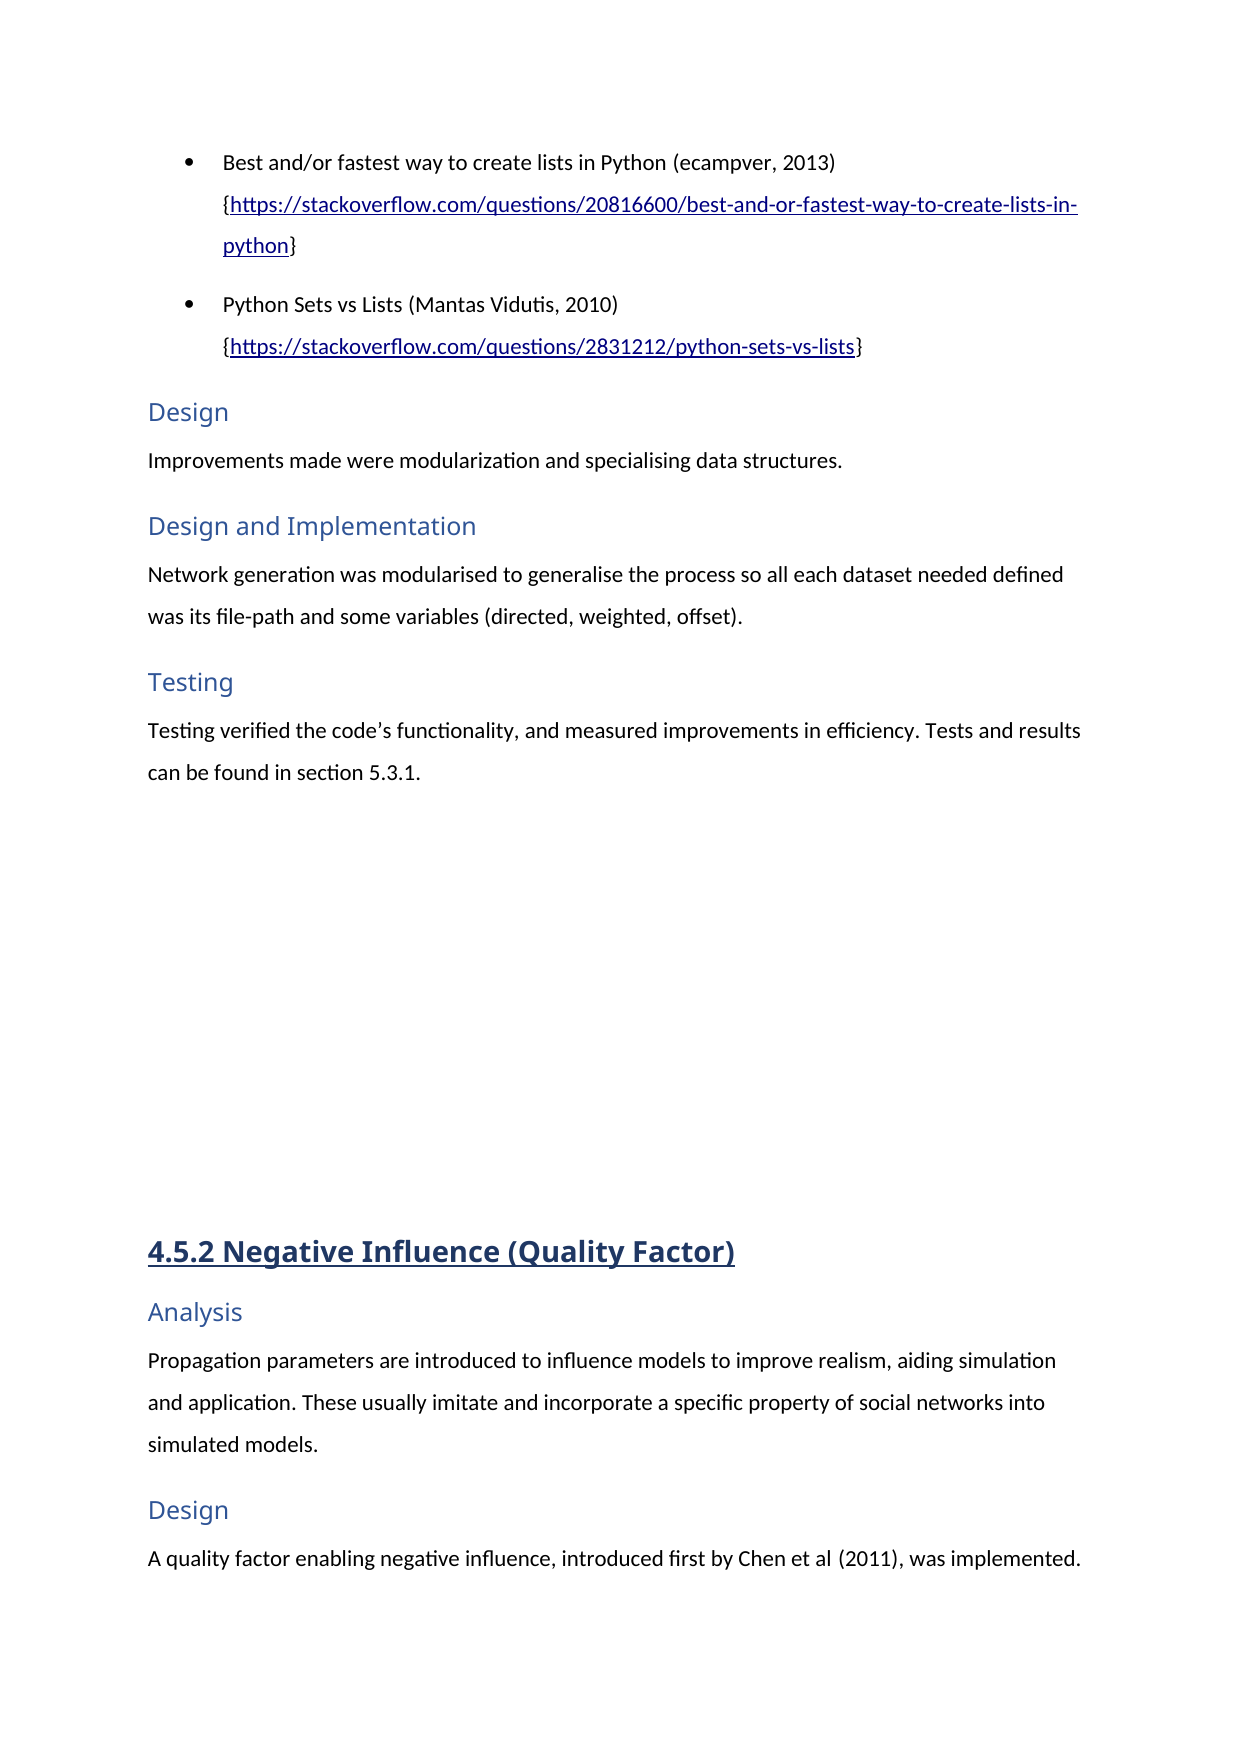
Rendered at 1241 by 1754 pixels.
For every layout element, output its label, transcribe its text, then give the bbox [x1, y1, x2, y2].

text Propagation parameters are introduced to influence models to improve realism, aiding simulation and application. These usually imitate and incorporate a specific property of social networks into simulated models. [148, 1346, 1092, 1458]
subtitle Design and Implementation [148, 509, 1092, 543]
text A quality factor enabling negative influence, introduced first by Chen et al (2011), was implemented. [148, 1544, 1092, 1572]
subtitle 4.5.2 Negative Influence (Quality Factor) [148, 1231, 1092, 1271]
subtitle Design [148, 1493, 1092, 1527]
subtitle Design [148, 395, 1092, 429]
text Improvements made were modularization and specialising data structures. [148, 446, 1092, 474]
subtitle Testing [148, 665, 1092, 699]
list Python Sets vs Lists (Mantas Vidutis, 2010) {https://stackoverflow.com/questions/2831212/python-sets-vs-lists} [185, 290, 1092, 360]
subtitle Analysis [148, 1295, 1092, 1329]
text Network generation was modularised to generalise the process so all each dataset needed defined was its file-path and some variables (directed, weighted, offset). [148, 560, 1092, 630]
text Testing verified the code’s functionality, and measured improvements in efficiency. Tests and results can be found in section 5.3.1. [148, 716, 1092, 786]
list Best and/or fastest way to create lists in Python (ecampver, 2013) {https://stackoverflow.com/questions/20816600/best-and-or-fastest-way-to-create-lists-in-python} [185, 148, 1092, 260]
